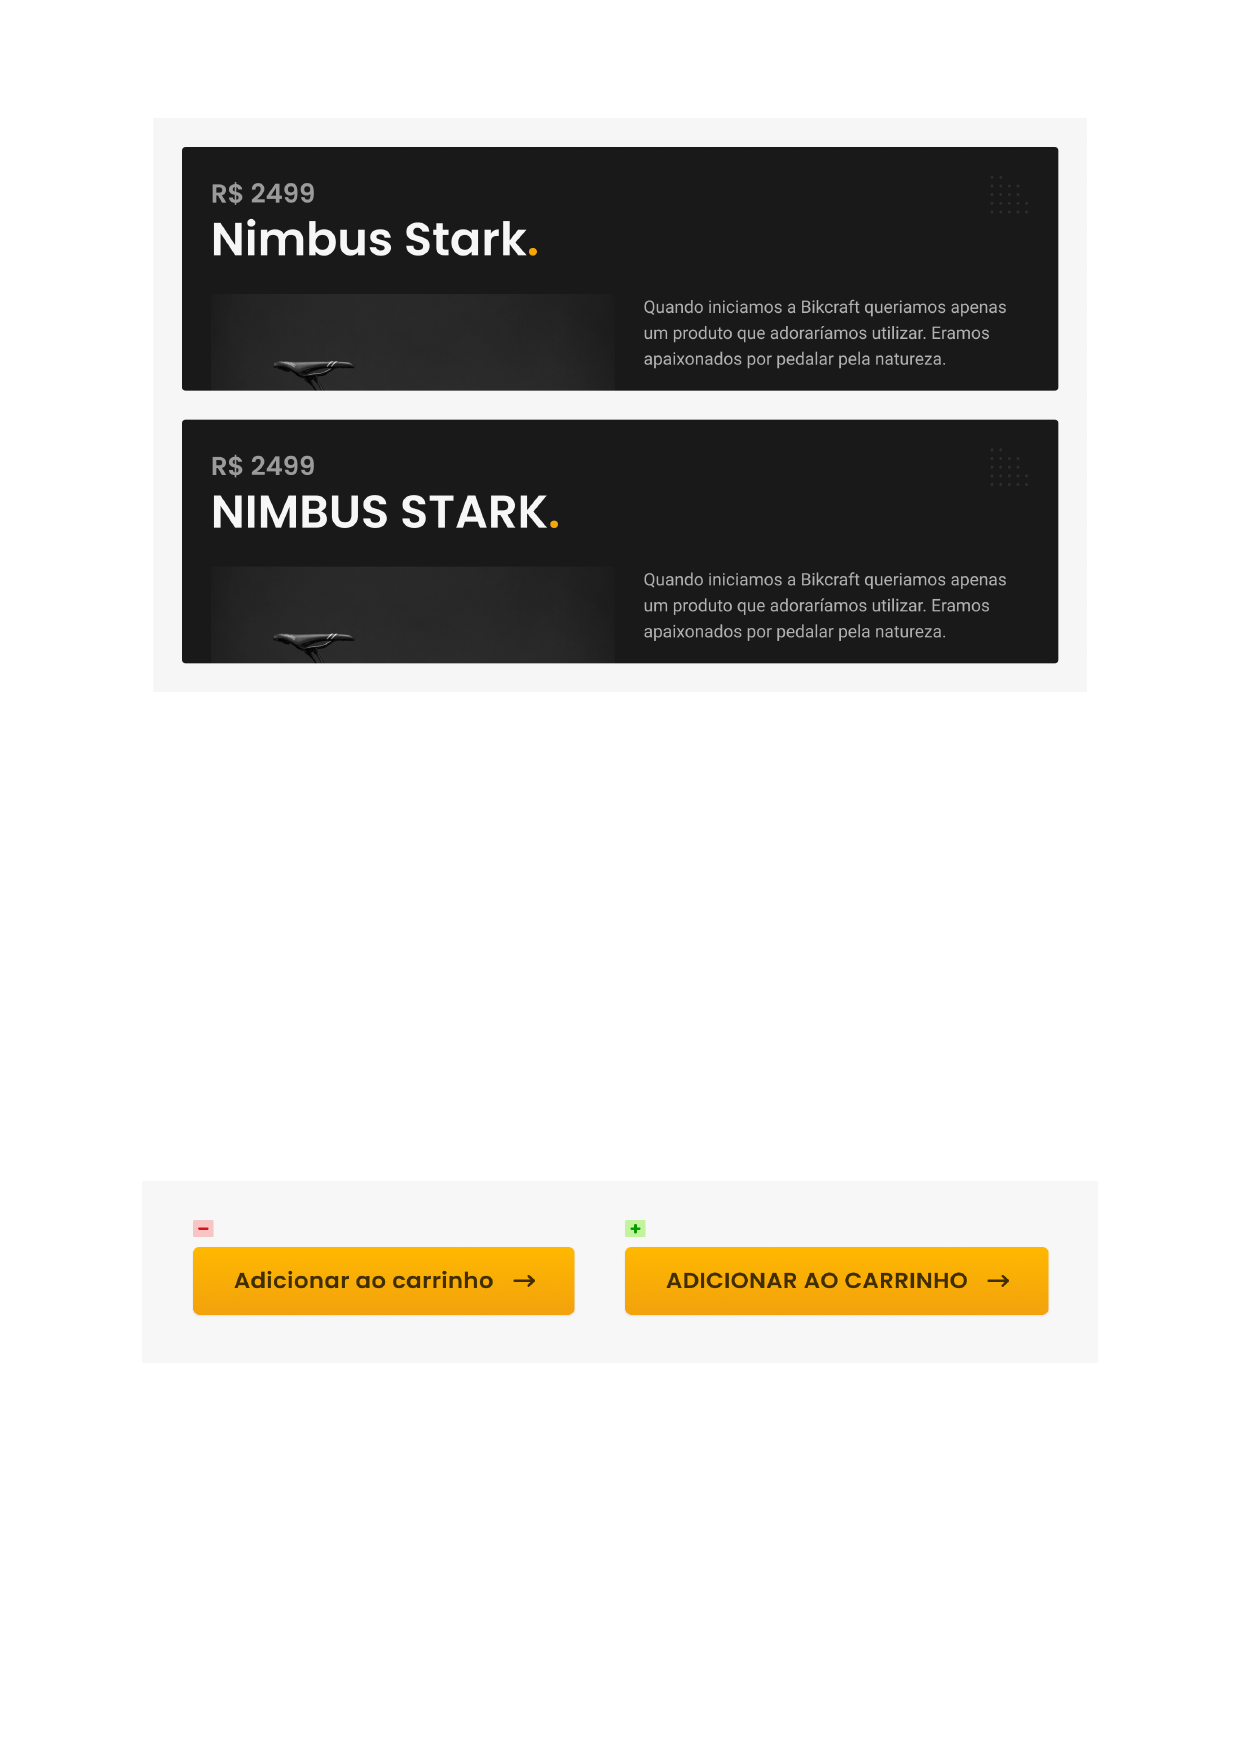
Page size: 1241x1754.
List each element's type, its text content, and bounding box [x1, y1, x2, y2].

text Uma largura muito grande dificulta a leitura. [118, 1599, 1122, 1628]
list O uso de maiúsculas é comum em textos funcionais (botões), por criarem um bloco com a tipografia, devido à ausência de ascendentes e descendentes (diferença de altura dos caraacteres entre si.. Ex. Pingo do i, ‘h’). [118, 825, 1122, 928]
list Esse bloco torna o alinhamento mais consistente. [118, 951, 1122, 980]
text Controlar a largura de linha é essencial para o corpo de texto. [118, 1556, 1122, 1585]
picture [142, 1181, 1099, 1363]
subtitle 5. Largura de Linha [118, 1462, 1122, 1493]
picture [153, 118, 1087, 692]
list Já com a presença de ascendentes e descendentes, o alinhamento do botão perde o seu padrão, pois, ou alinhamos com o caractere ascendente, ou com o descentente, não se conseguindo alinhar com os 2 ao mesmo tempo! [118, 1003, 1122, 1106]
list Funcional [118, 769, 1122, 801]
